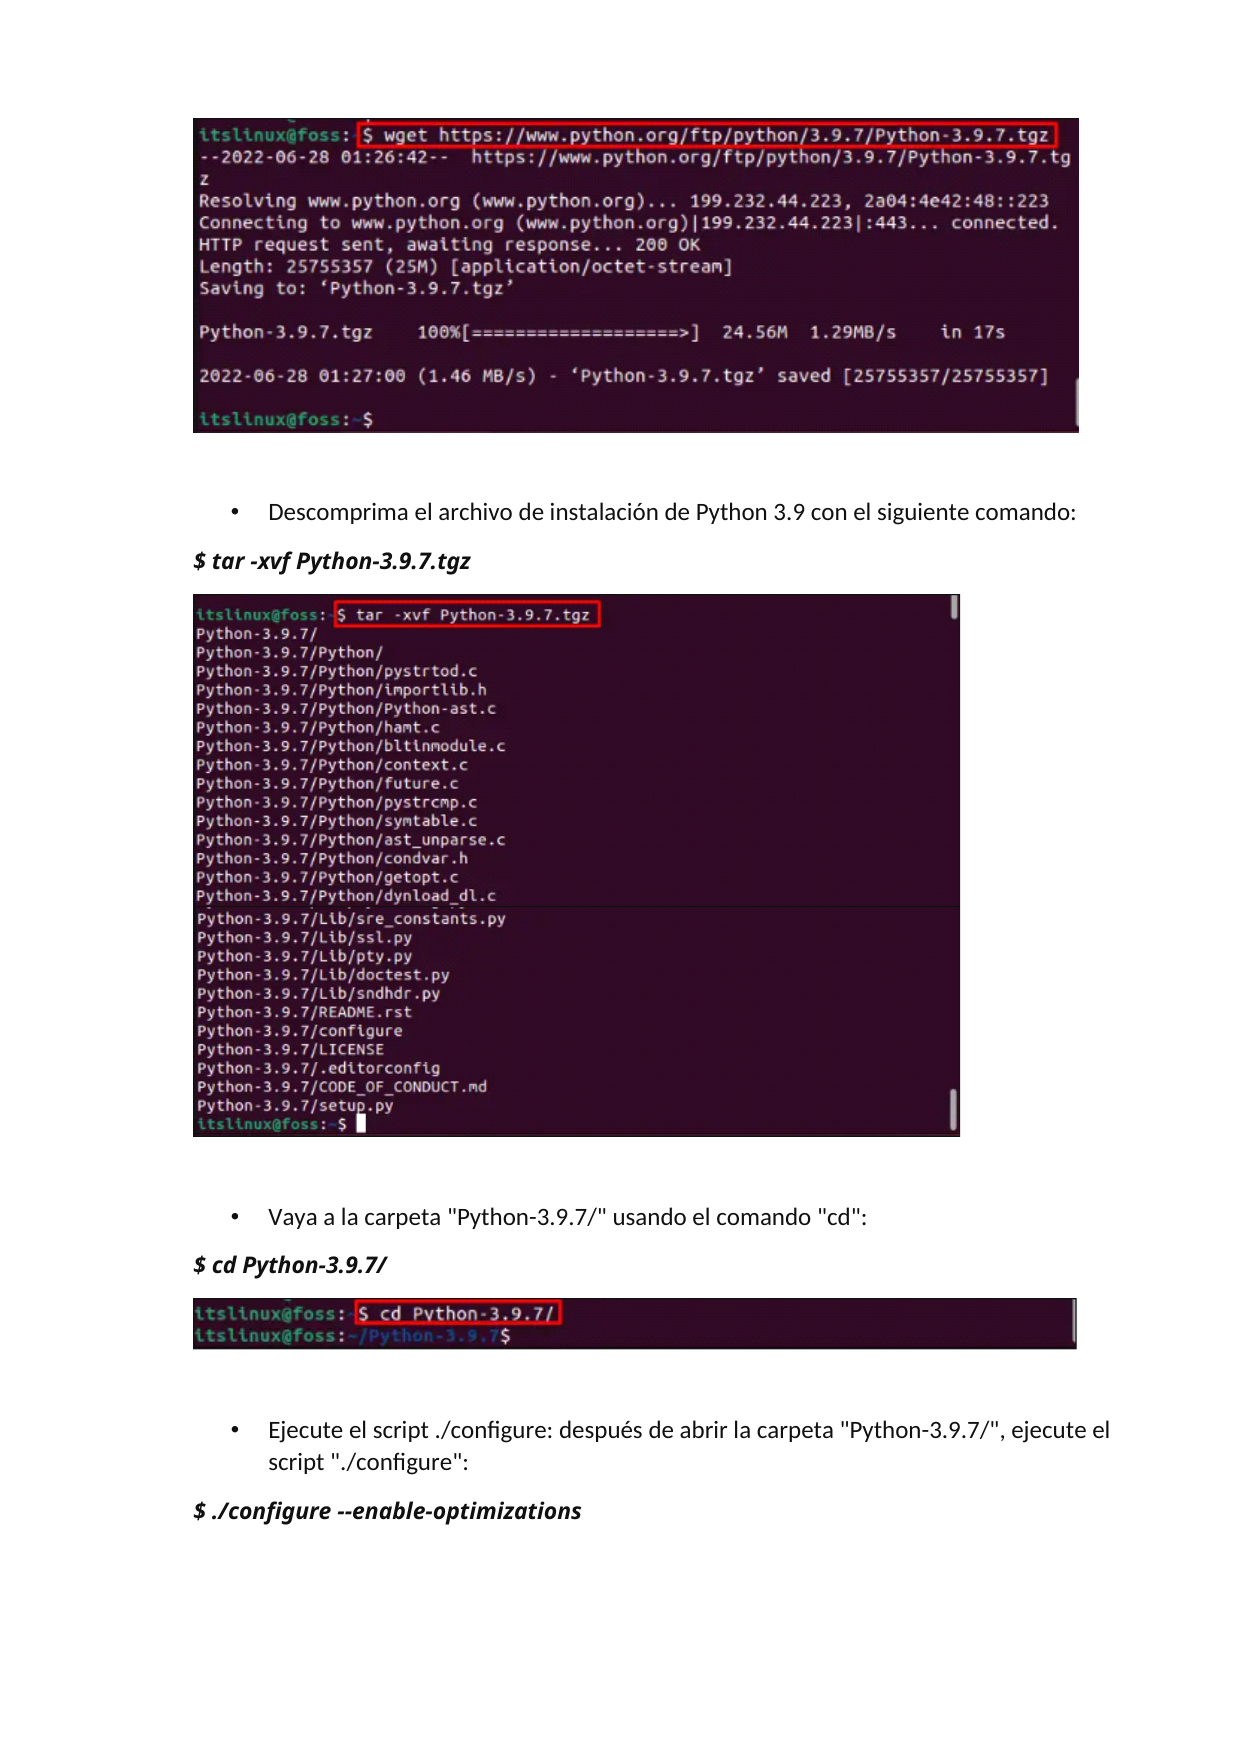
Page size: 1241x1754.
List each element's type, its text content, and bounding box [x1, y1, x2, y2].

list Vaya a la carpeta "Python-3.9.7/" usando el comando "cd": [231, 1201, 1122, 1231]
list Descomprima el archivo de instalación de Python 3.9 con el siguiente comando: [231, 496, 1122, 527]
text $ ./configure --enable-optimizations [193, 1495, 1122, 1526]
text $ cd Python-3.9.7/ [193, 1249, 1122, 1281]
text $ tar -xvf Python-3.9.7.tgz [193, 545, 1122, 576]
list Ejecute el script ./configure: después de abrir la carpeta "Python-3.9.7/", ejecute el script "./configure": [231, 1414, 1122, 1477]
